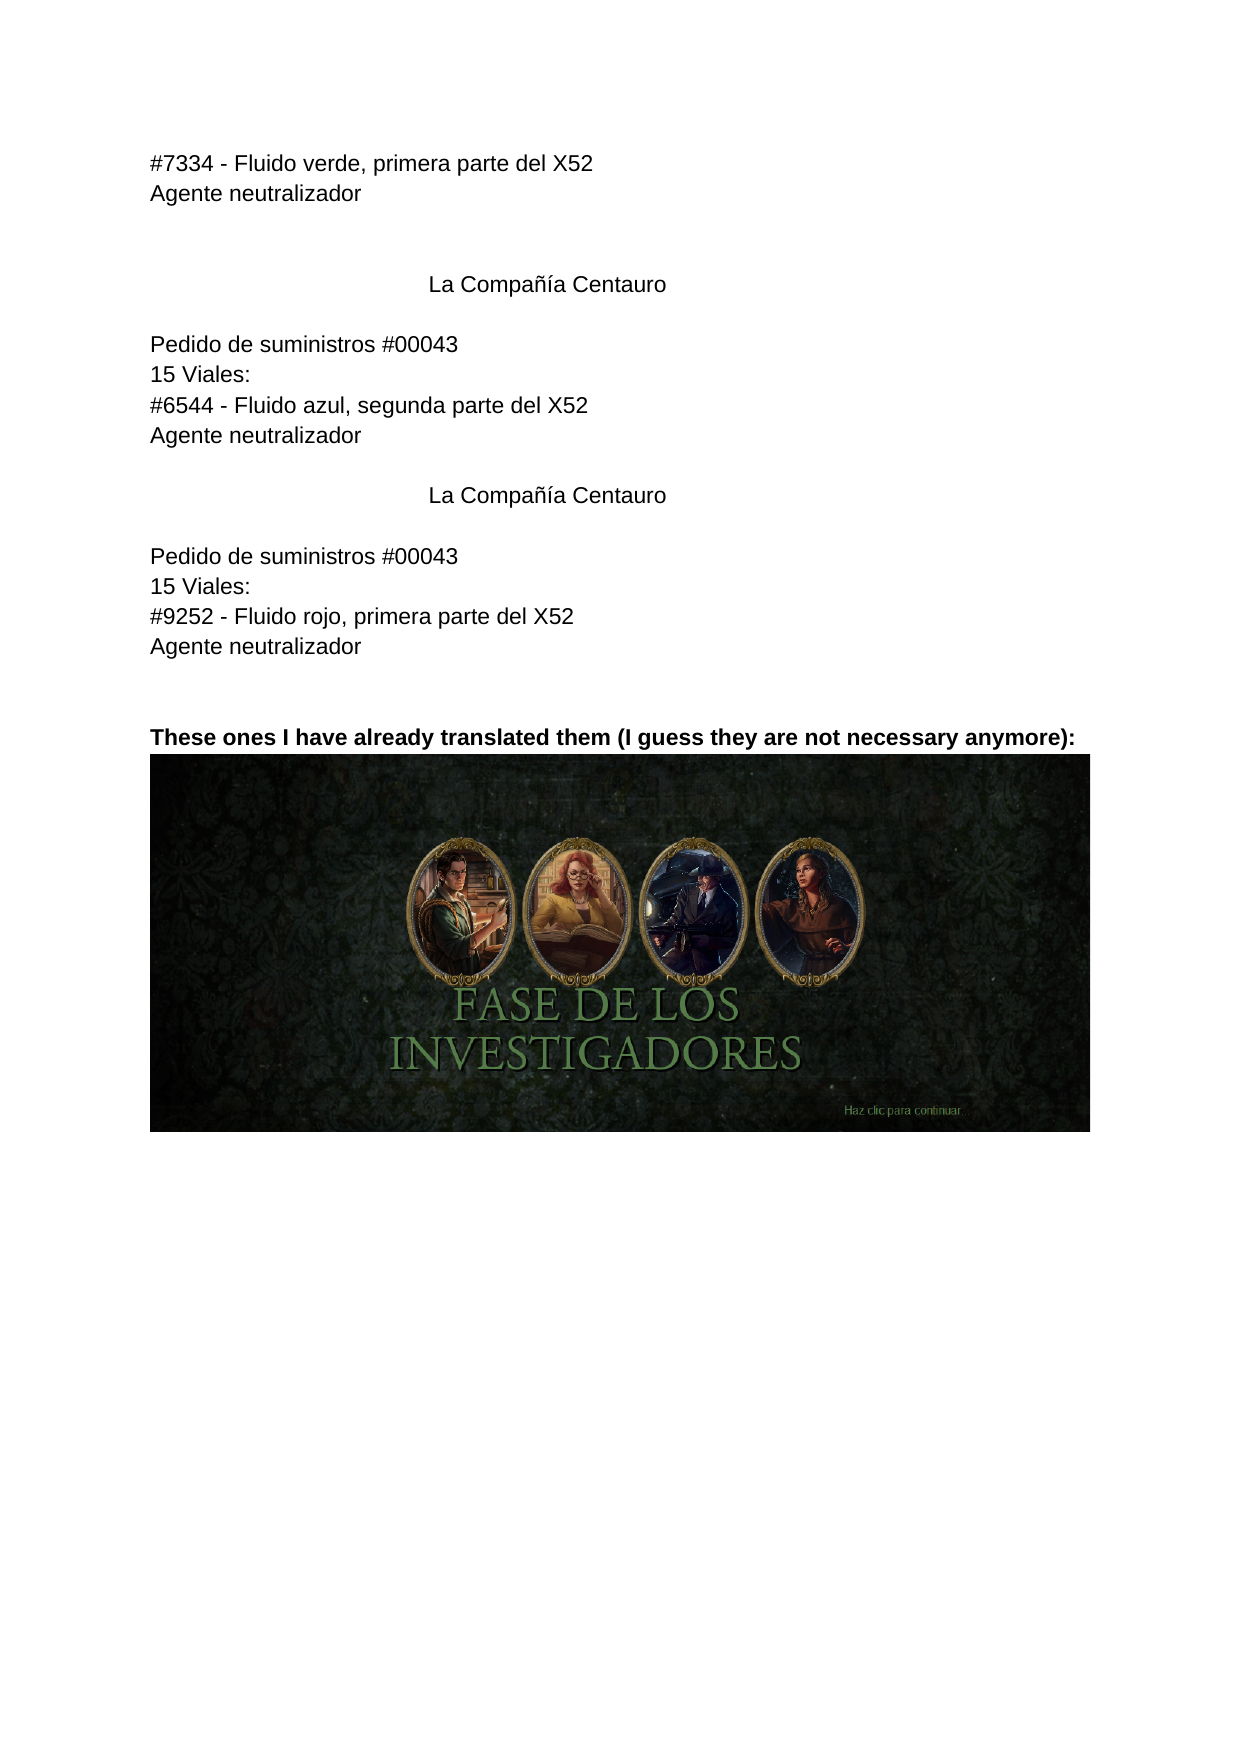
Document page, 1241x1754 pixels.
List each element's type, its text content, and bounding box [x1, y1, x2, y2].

text These ones I have already translated them (I guess they are not necessary anymore): [150, 724, 1090, 750]
text Agente neutralizador [150, 180, 1090, 207]
text La Compañía Centauro [150, 271, 666, 297]
text 15 Viales: [150, 361, 1090, 388]
text Pedido de suministros #00043 [150, 331, 1090, 358]
text 15 Viales: [150, 573, 1090, 599]
text Agente neutralizador [150, 633, 1090, 660]
text #7334 - Fluido verde, primera parte del X52 [150, 150, 1090, 176]
picture [150, 754, 1091, 1132]
text #6544 - Fluido azul, segunda parte del X52 [150, 392, 1090, 418]
text Pedido de suministros #00043 [150, 543, 1090, 569]
text La Compañía Centauro [150, 482, 666, 509]
text #9252 - Fluido rojo, primera parte del X52 [150, 603, 1090, 629]
text Agente neutralizador [150, 422, 1090, 448]
